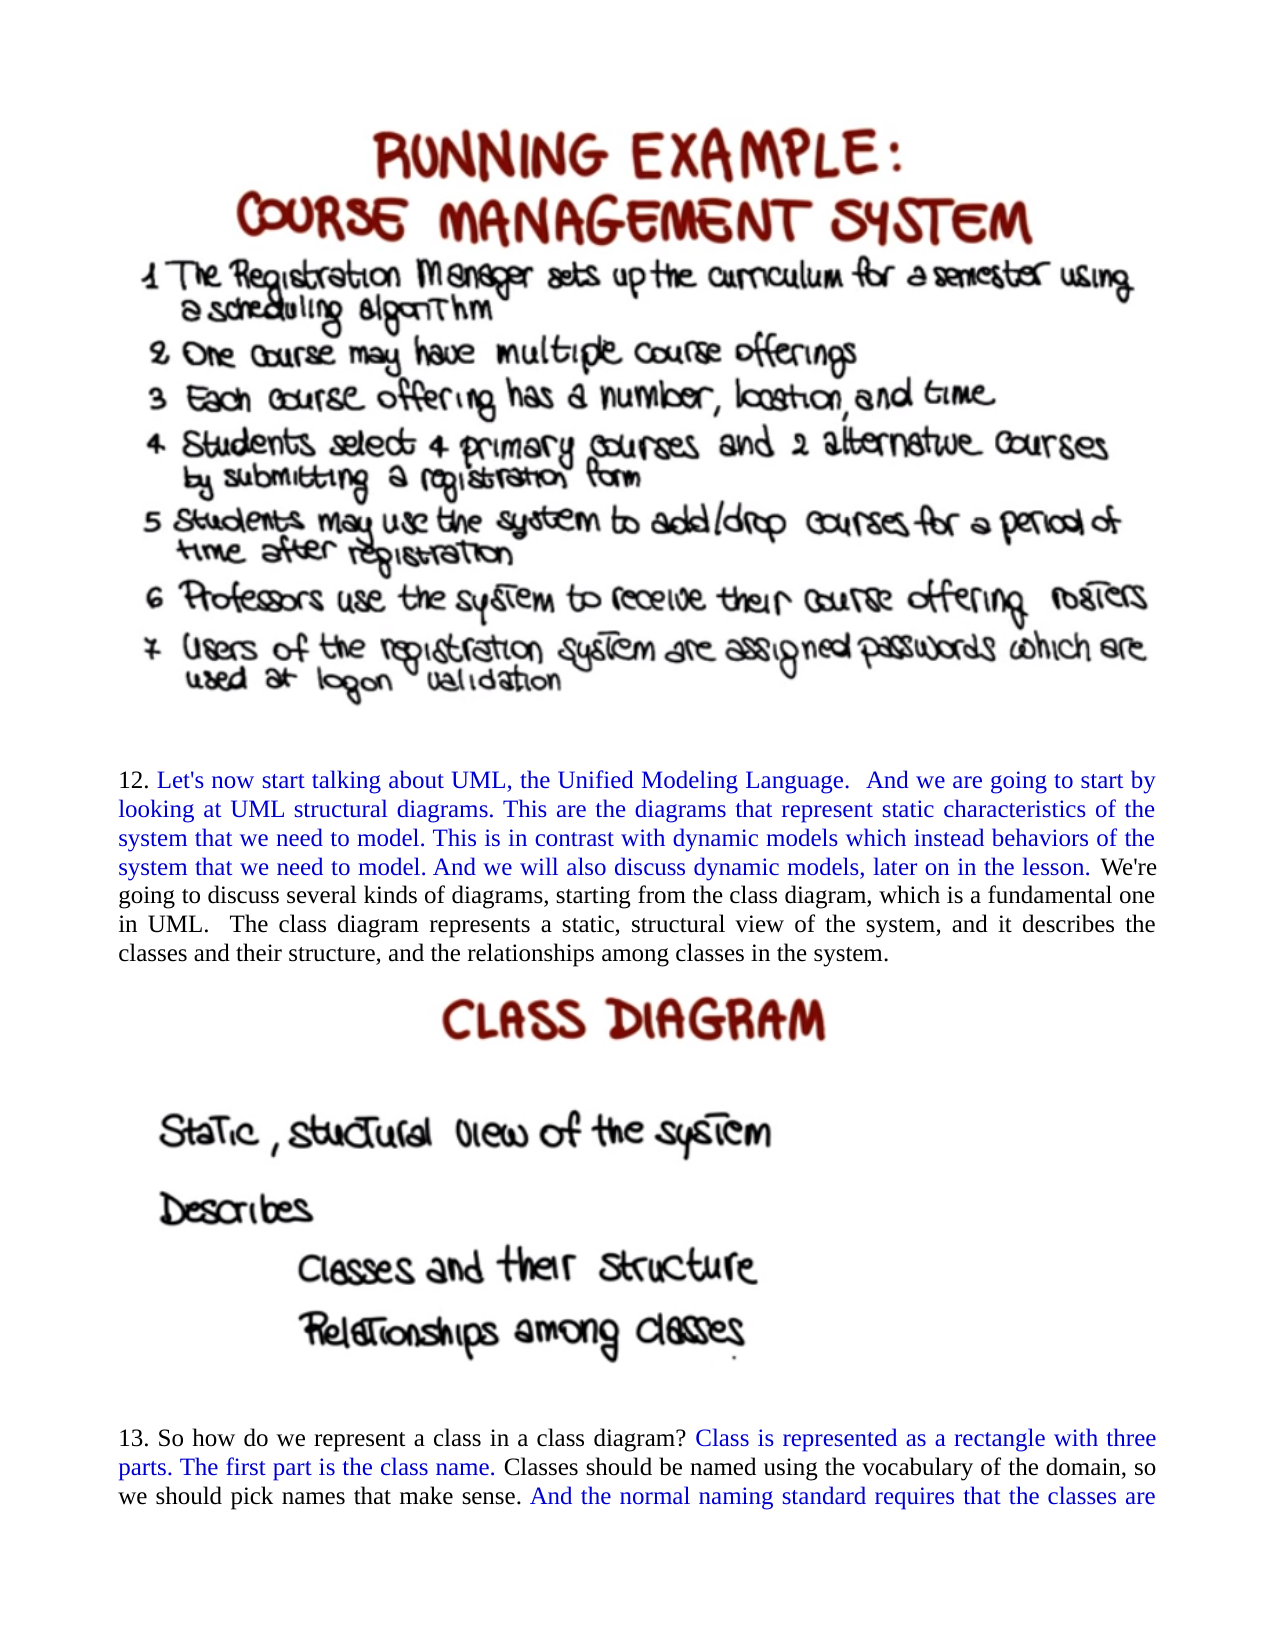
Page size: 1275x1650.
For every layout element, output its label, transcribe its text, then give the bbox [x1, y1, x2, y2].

text 13. So how do we represent a class in a class diagram? Class is represented as a rectangle with three parts. The first part is the class name. Classes should be named using the vocabulary of the domain, so we should pick names that make sense. And the normal naming standard requires that the classes are [118, 1423, 1157, 1509]
picture [118, 995, 1157, 1366]
picture [118, 118, 1157, 708]
text 12. Let's now start talking about UML, the Unified Modeling Language. And we are going to start by looking at UML structural diagrams. This are the diagrams that represent static characteristics of the system that we need to model. This is in contrast with dynamic models which instead behaviors of the system that we need to model. And we will also discuss dynamic models, later on in the lesson. We're going to discuss several kinds of diagrams, starting from the class diagram, which is a fundamental one in UML. The class diagram represents a static, structural view of the system, and it describes the classes and their structure, and the relationships among classes in the system. [118, 765, 1157, 967]
